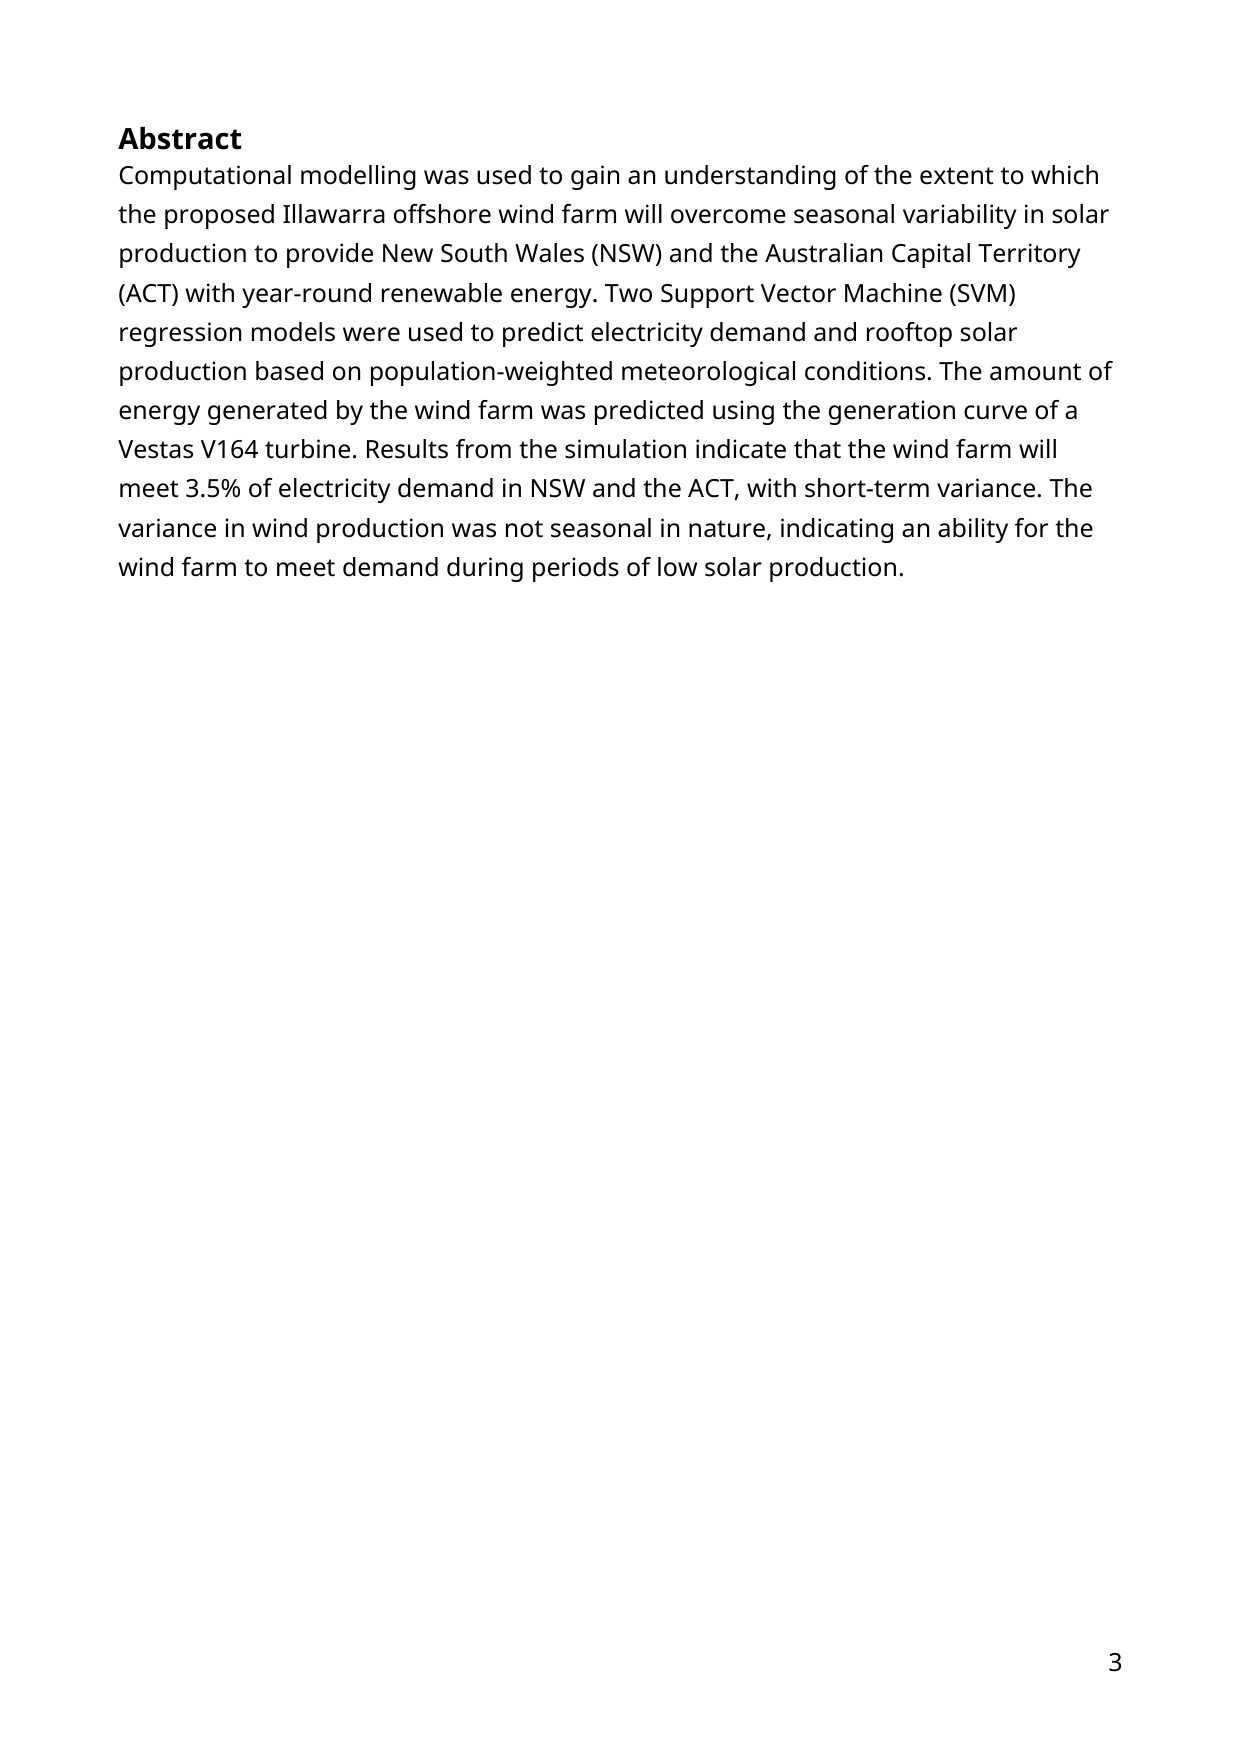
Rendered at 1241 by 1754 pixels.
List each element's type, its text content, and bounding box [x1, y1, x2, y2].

subtitle Abstract [118, 118, 1122, 158]
text Computational modelling was used to gain an understanding of the extent to which the proposed Illawarra offshore wind farm will overcome seasonal variability in solar production to provide New South Wales (NSW) and the Australian Capital Territory (ACT) with year-round renewable energy. Two Support Vector Machine (SVM) regression models were used to predict electricity demand and rooftop solar production based on population-weighted meteorological conditions. The amount of energy generated by the wind farm was predicted using the generation curve of a Vestas V164 turbine. Results from the simulation indicate that the wind farm will meet 3.5% of electricity demand in NSW and the ACT, with short-term variance. The variance in wind production was not seasonal in nature, indicating an ability for the wind farm to meet demand during periods of low solar production. [118, 158, 1122, 583]
